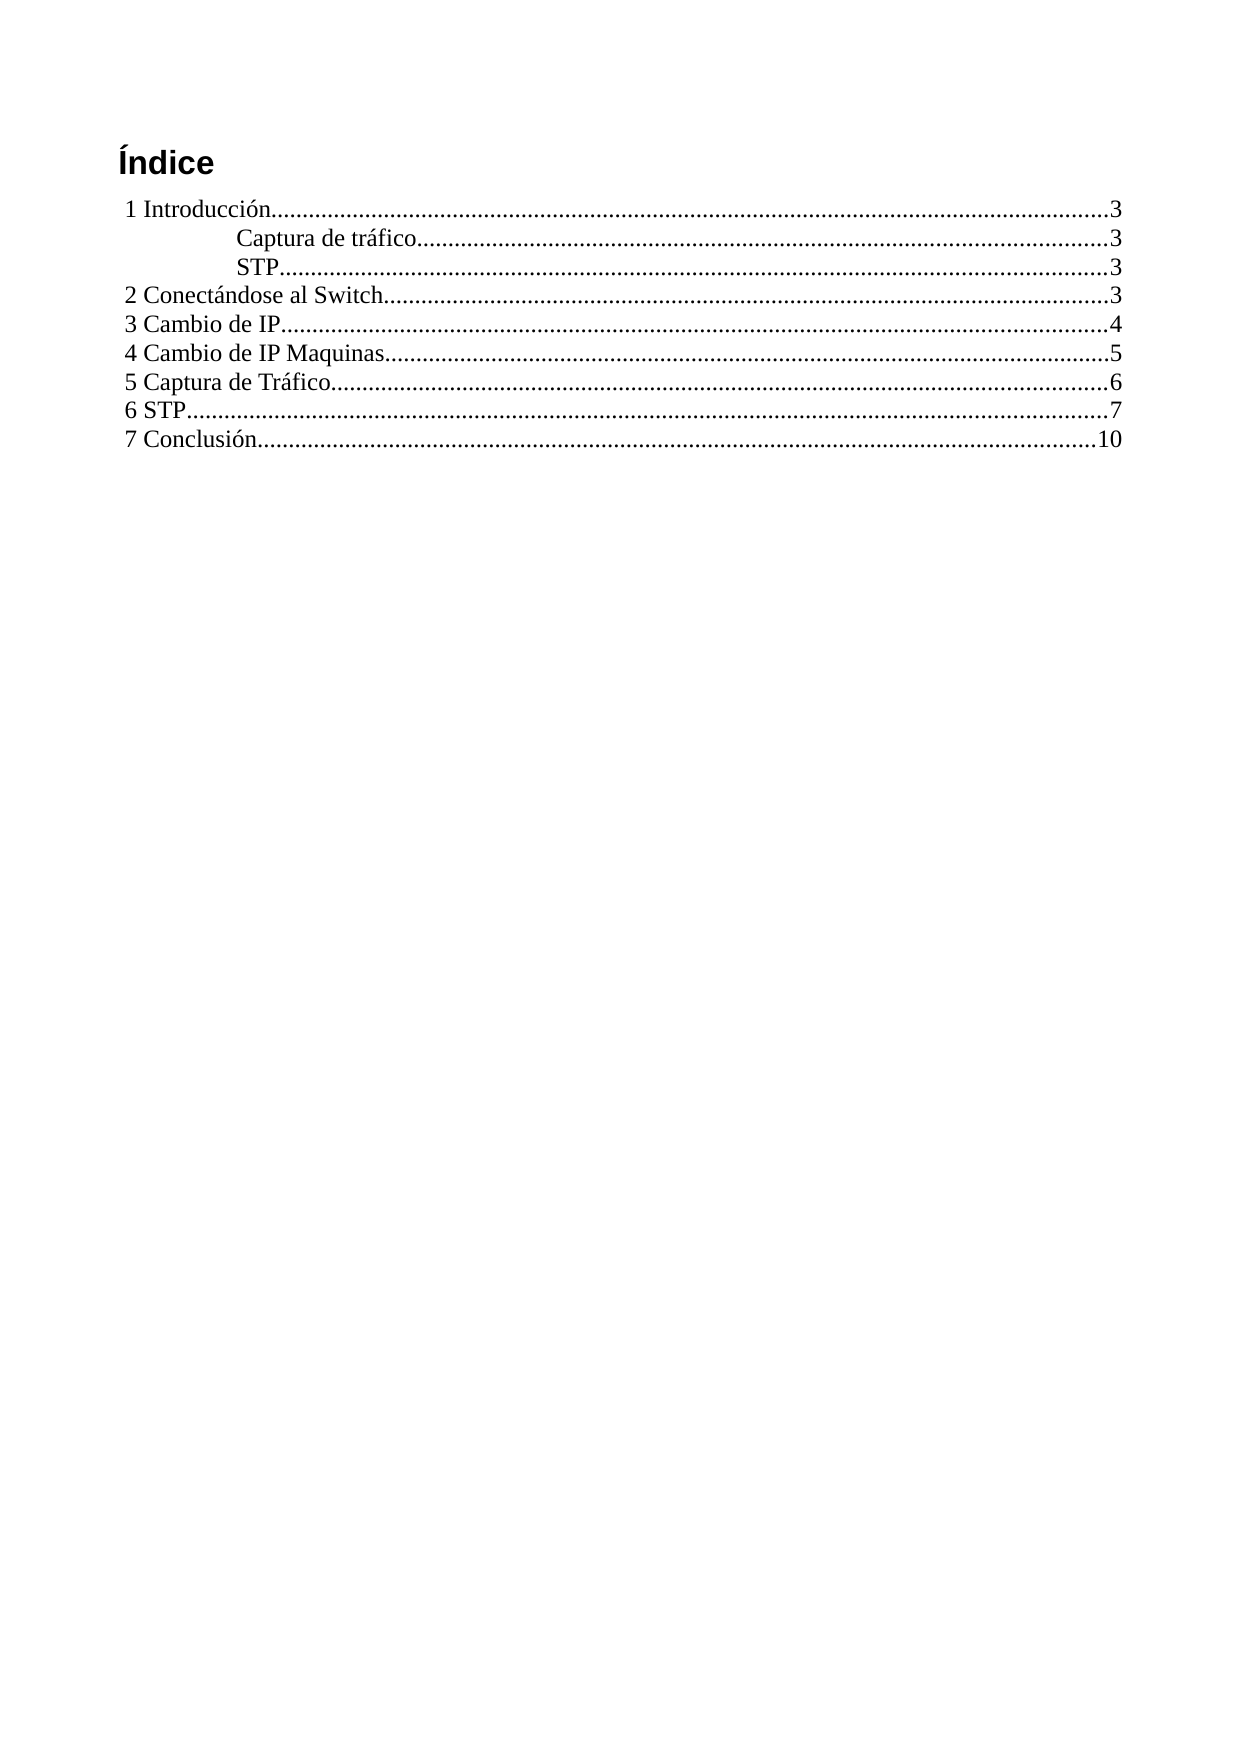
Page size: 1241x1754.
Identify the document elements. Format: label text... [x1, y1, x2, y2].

text 5 Captura de Tráfico 6 [118, 367, 1122, 395]
text Captura de tráfico 3 [236, 223, 1122, 252]
text 3 Cambio de IP 4 [118, 309, 1122, 338]
text 4 Cambio de IP Maquinas 5 [118, 338, 1122, 367]
text STP 3 [236, 252, 1122, 280]
text 7 Conclusión 10 [118, 424, 1122, 453]
text 6 STP 7 [118, 395, 1122, 424]
text 1 Introducción 3 [118, 194, 1122, 223]
text 2 Conectándose al Switch 3 [118, 280, 1122, 309]
subtitle Índice [118, 143, 1122, 182]
